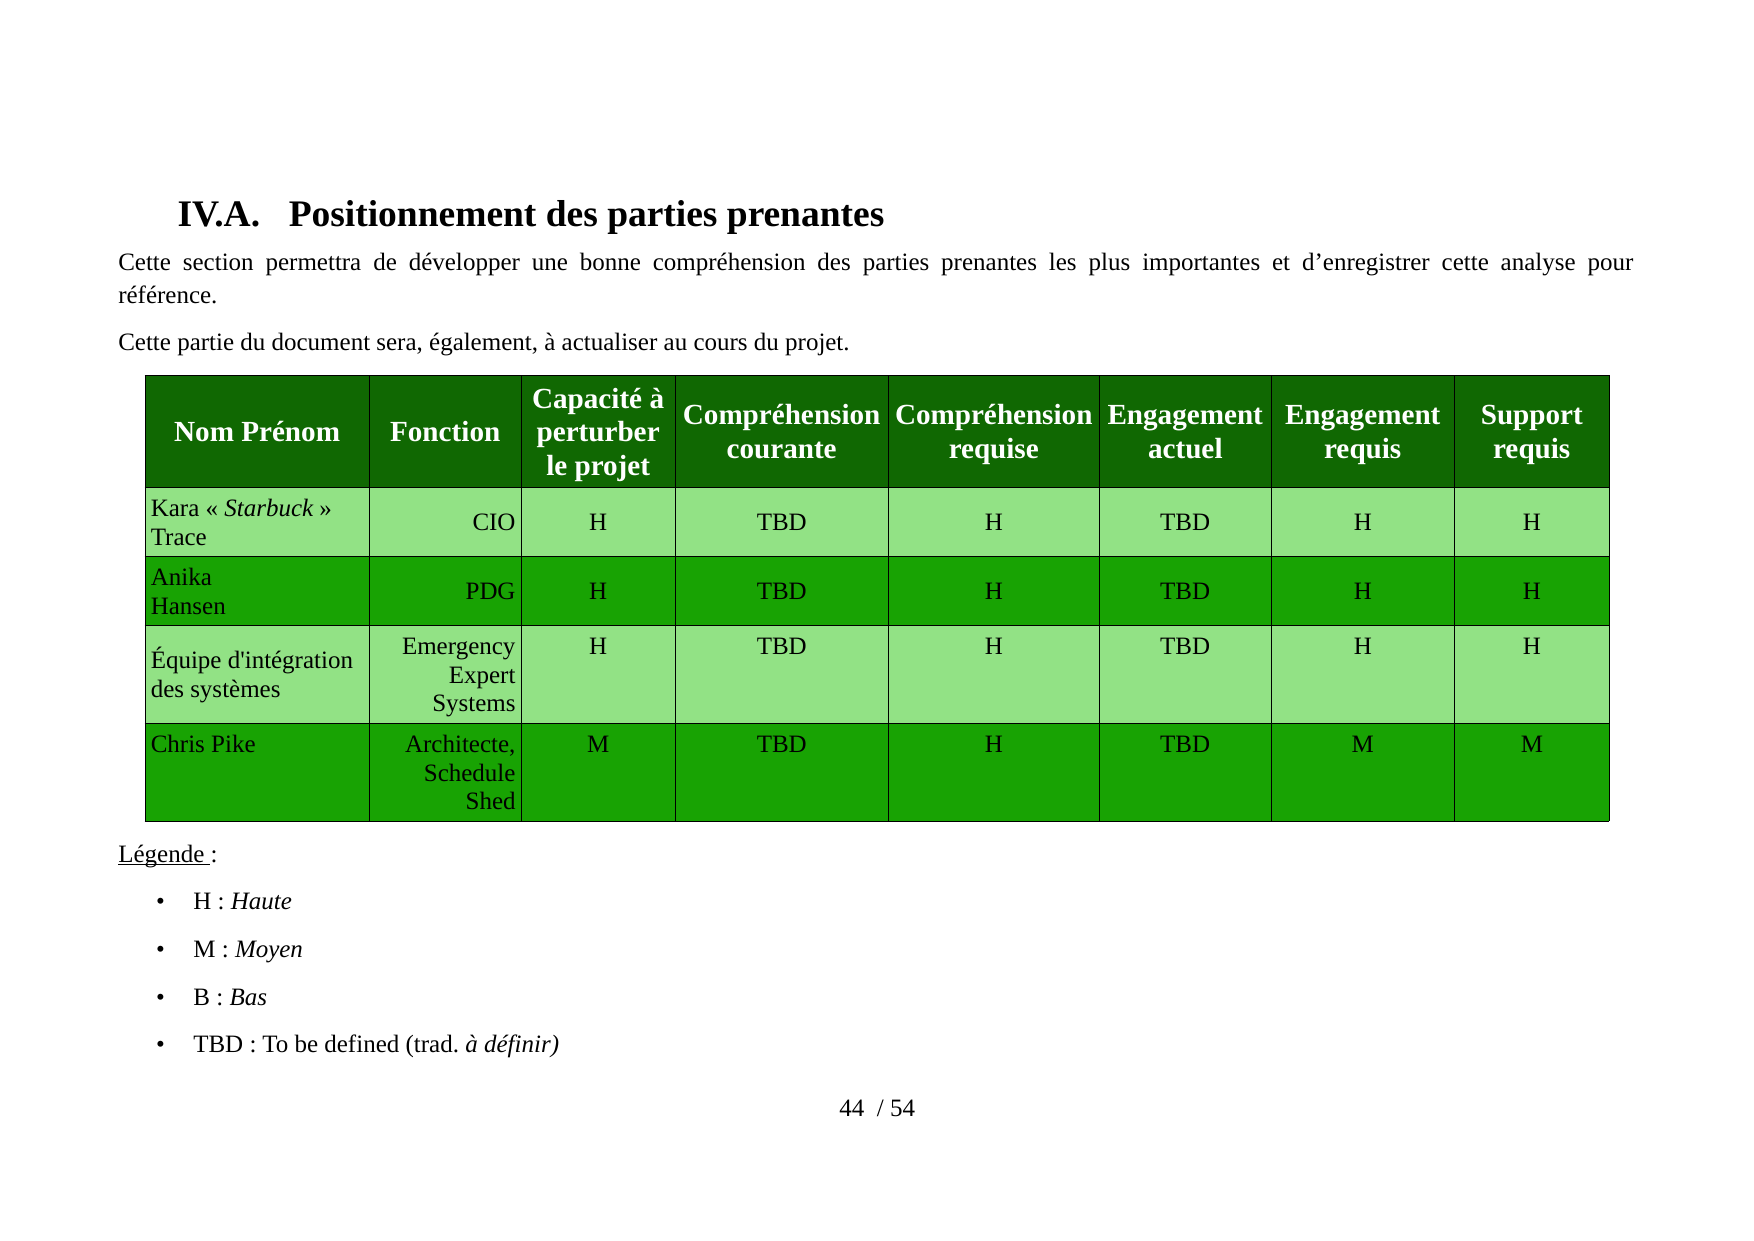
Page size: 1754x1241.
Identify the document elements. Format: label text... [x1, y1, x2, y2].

table_cell Équipe d'intégration des systèmes [146, 626, 369, 723]
text Cette partie du document sera, également, à actualiser au cours du projet. [118, 327, 1636, 356]
list B : Bas [156, 982, 1636, 1010]
table_cell TBD [676, 557, 888, 625]
table_cell TBD [676, 724, 888, 821]
table_cell H [889, 724, 1099, 821]
table_cell M [1455, 724, 1609, 821]
table_cell H [889, 488, 1099, 556]
table_cell H [889, 626, 1099, 723]
table_cell TBD [676, 488, 888, 556]
table_cell TBD [1100, 626, 1271, 723]
table_cell TBD [1100, 488, 1271, 556]
table_cell M [1272, 724, 1454, 821]
table_cell TBD [676, 626, 888, 723]
table_cell M [522, 724, 675, 821]
table_cell H [522, 488, 675, 556]
table_cell H [1272, 488, 1454, 556]
table_header Engagement requis [1272, 376, 1454, 487]
table_cell TBD [1100, 724, 1271, 821]
table_cell H [1272, 626, 1454, 723]
table_cell Chris Pike [146, 724, 369, 821]
table_header Capacité à perturber le projet [522, 376, 675, 487]
table_cell PDG [370, 557, 521, 625]
table_header Fonction [370, 376, 521, 487]
table_cell H [1455, 626, 1609, 723]
table_header Compréhension requise [889, 376, 1099, 487]
text Cette section permettra de développer une bonne compréhension des parties prenantes les plus importantes et d’enregistrer cette analyse pour référence. [118, 247, 1636, 308]
table_header Nom Prénom [146, 376, 369, 487]
list TBD : To be defined (trad. à définir) [156, 1029, 1636, 1058]
list H : Haute [156, 886, 1636, 915]
table_cell Anika Hansen [146, 557, 369, 625]
table_cell CIO [370, 488, 521, 556]
table_cell H [1455, 488, 1609, 556]
table_cell H [1272, 557, 1454, 625]
table_cell H [889, 557, 1099, 625]
table_cell H [1455, 557, 1609, 625]
table_header Compréhension courante [676, 376, 888, 487]
list M : Moyen [156, 934, 1636, 963]
text Légende : [118, 839, 1636, 867]
table_cell Architecte, Schedule Shed [370, 724, 521, 821]
table_cell Emergency Expert Systems [370, 626, 521, 723]
subtitle Positionnement des parties prenantes [118, 191, 1636, 234]
table_cell H [522, 626, 675, 723]
table_header Engagement actuel [1100, 376, 1271, 487]
table_cell Kara « Starbuck » Trace [146, 488, 369, 556]
table_cell H [522, 557, 675, 625]
table_cell TBD [1100, 557, 1271, 625]
table_header Support requis [1455, 376, 1609, 487]
